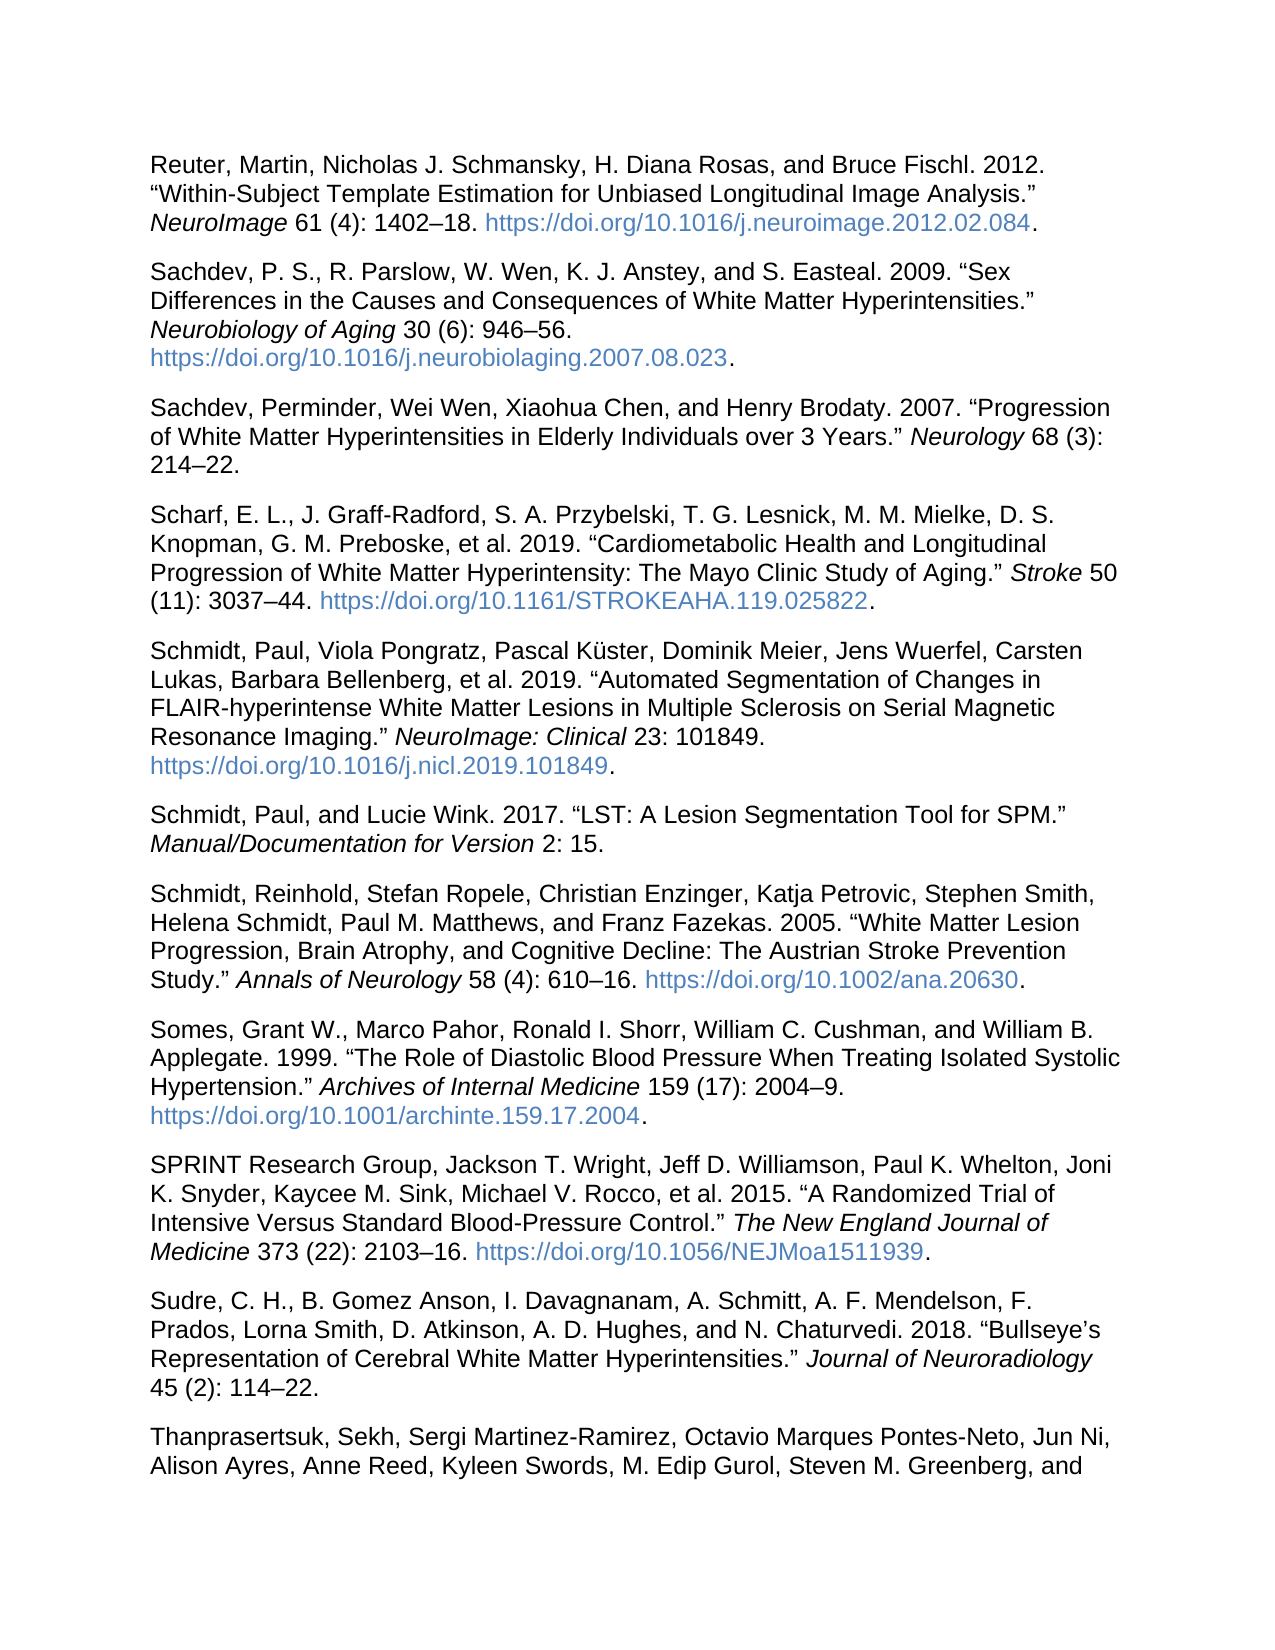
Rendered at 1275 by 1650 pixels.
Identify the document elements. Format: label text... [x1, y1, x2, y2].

text Schmidt, Paul, Viola Pongratz, Pascal Küster, Dominik Meier, Jens Wuerfel, Carsten Lukas, Barbara Bellenberg, et al. 2019. “Automated Segmentation of Changes in FLAIR-hyperintense White Matter Lesions in Multiple Sclerosis on Serial Magnetic Resonance Imaging.” NeuroImage: Clinical 23: 101849. https://doi.org/10.1016/j.nicl.2019.101849. [150, 636, 1125, 779]
text Sachdev, Perminder, Wei Wen, Xiaohua Chen, and Henry Brodaty. 2007. “Progression of White Matter Hyperintensities in Elderly Individuals over 3 Years.” Neurology 68 (3): 214–22. [150, 393, 1125, 479]
text Thanprasertsuk, Sekh, Sergi Martinez-Ramirez, Octavio Marques Pontes-Neto, Jun Ni, Alison Ayres, Anne Reed, Kyleen Swords, M. Edip Gurol, Steven M. Greenberg, and [150, 1422, 1125, 1479]
text SPRINT Research Group, Jackson T. Wright, Jeff D. Williamson, Paul K. Whelton, Joni K. Snyder, Kaycee M. Sink, Michael V. Rocco, et al. 2015. “A Randomized Trial of Intensive Versus Standard Blood-Pressure Control.” The New England Journal of Medicine 373 (22): 2103–16. https://doi.org/10.1056/NEJMoa1511939. [150, 1150, 1125, 1265]
text Schmidt, Paul, and Lucie Wink. 2017. “LST: A Lesion Segmentation Tool for SPM.” Manual/Documentation for Version 2: 15. [150, 800, 1125, 858]
text Reuter, Martin, Nicholas J. Schmansky, H. Diana Rosas, and Bruce Fischl. 2012. “Within-Subject Template Estimation for Unbiased Longitudinal Image Analysis.” NeuroImage 61 (4): 1402–18. https://doi.org/10.1016/j.neuroimage.2012.02.084. [150, 150, 1125, 236]
text Sachdev, P. S., R. Parslow, W. Wen, K. J. Anstey, and S. Easteal. 2009. “Sex Differences in the Causes and Consequences of White Matter Hyperintensities.” Neurobiology of Aging 30 (6): 946–56. https://doi.org/10.1016/j.neurobiolaging.2007.08.023. [150, 257, 1125, 372]
text Sudre, C. H., B. Gomez Anson, I. Davagnanam, A. Schmitt, A. F. Mendelson, F. Prados, Lorna Smith, D. Atkinson, A. D. Hughes, and N. Chaturvedi. 2018. “Bullseye’s Representation of Cerebral White Matter Hyperintensities.” Journal of Neuroradiology 45 (2): 114–22. [150, 1286, 1125, 1401]
text Schmidt, Reinhold, Stefan Ropele, Christian Enzinger, Katja Petrovic, Stephen Smith, Helena Schmidt, Paul M. Matthews, and Franz Fazekas. 2005. “White Matter Lesion Progression, Brain Atrophy, and Cognitive Decline: The Austrian Stroke Prevention Study.” Annals of Neurology 58 (4): 610–16. https://doi.org/10.1002/ana.20630. [150, 879, 1125, 994]
text Somes, Grant W., Marco Pahor, Ronald I. Shorr, William C. Cushman, and William B. Applegate. 1999. “The Role of Diastolic Blood Pressure When Treating Isolated Systolic Hypertension.” Archives of Internal Medicine 159 (17): 2004–9. https://doi.org/10.1001/archinte.159.17.2004. [150, 1014, 1125, 1129]
text Scharf, E. L., J. Graff-Radford, S. A. Przybelski, T. G. Lesnick, M. M. Mielke, D. S. Knopman, G. M. Preboske, et al. 2019. “Cardiometabolic Health and Longitudinal Progression of White Matter Hyperintensity: The Mayo Clinic Study of Aging.” Stroke 50 (11): 3037–44. https://doi.org/10.1161/STROKEAHA.119.025822. [150, 500, 1125, 615]
